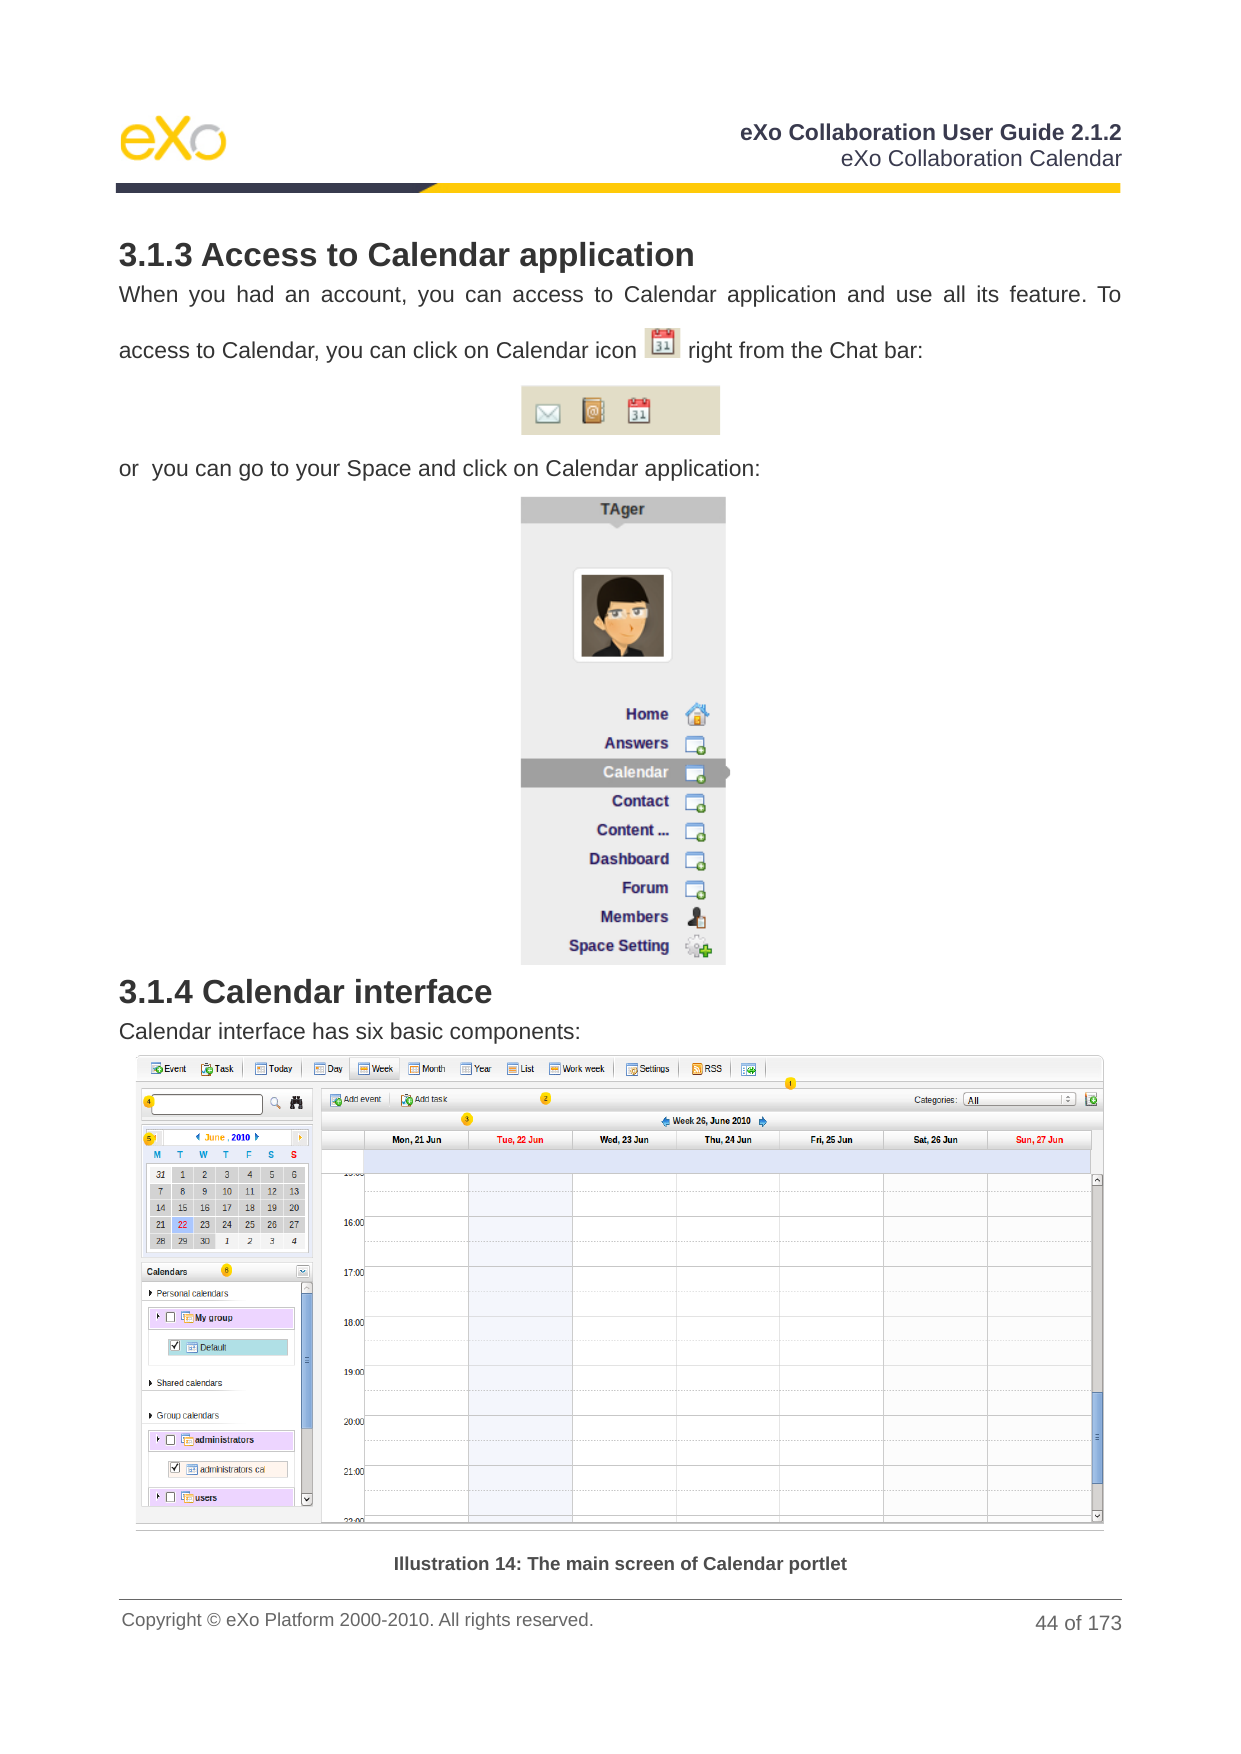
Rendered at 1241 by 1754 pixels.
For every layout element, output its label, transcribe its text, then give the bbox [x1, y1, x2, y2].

list [136, 1574, 1105, 1579]
list Illustration 14: The main screen of Calendar portlet [136, 1531, 1105, 1574]
picture [135, 1053, 1105, 1531]
subtitle Calendar interface [118, 502, 1122, 1011]
list or you can go to your Space and click on Calendar application: [118, 378, 1122, 481]
picture [520, 385, 721, 435]
picture [644, 328, 681, 358]
picture [120, 115, 227, 161]
list Calendar interface has six basic components: [118, 1018, 1122, 1044]
picture [516, 492, 730, 965]
text When you had an account, you can access to Calendar application and use all its feature. To access to Calendar, you can click on Calendar iconright from the Chat bar: [118, 281, 1122, 365]
picture [115, 183, 1121, 193]
subtitle Access to Calendar application [118, 235, 1122, 273]
